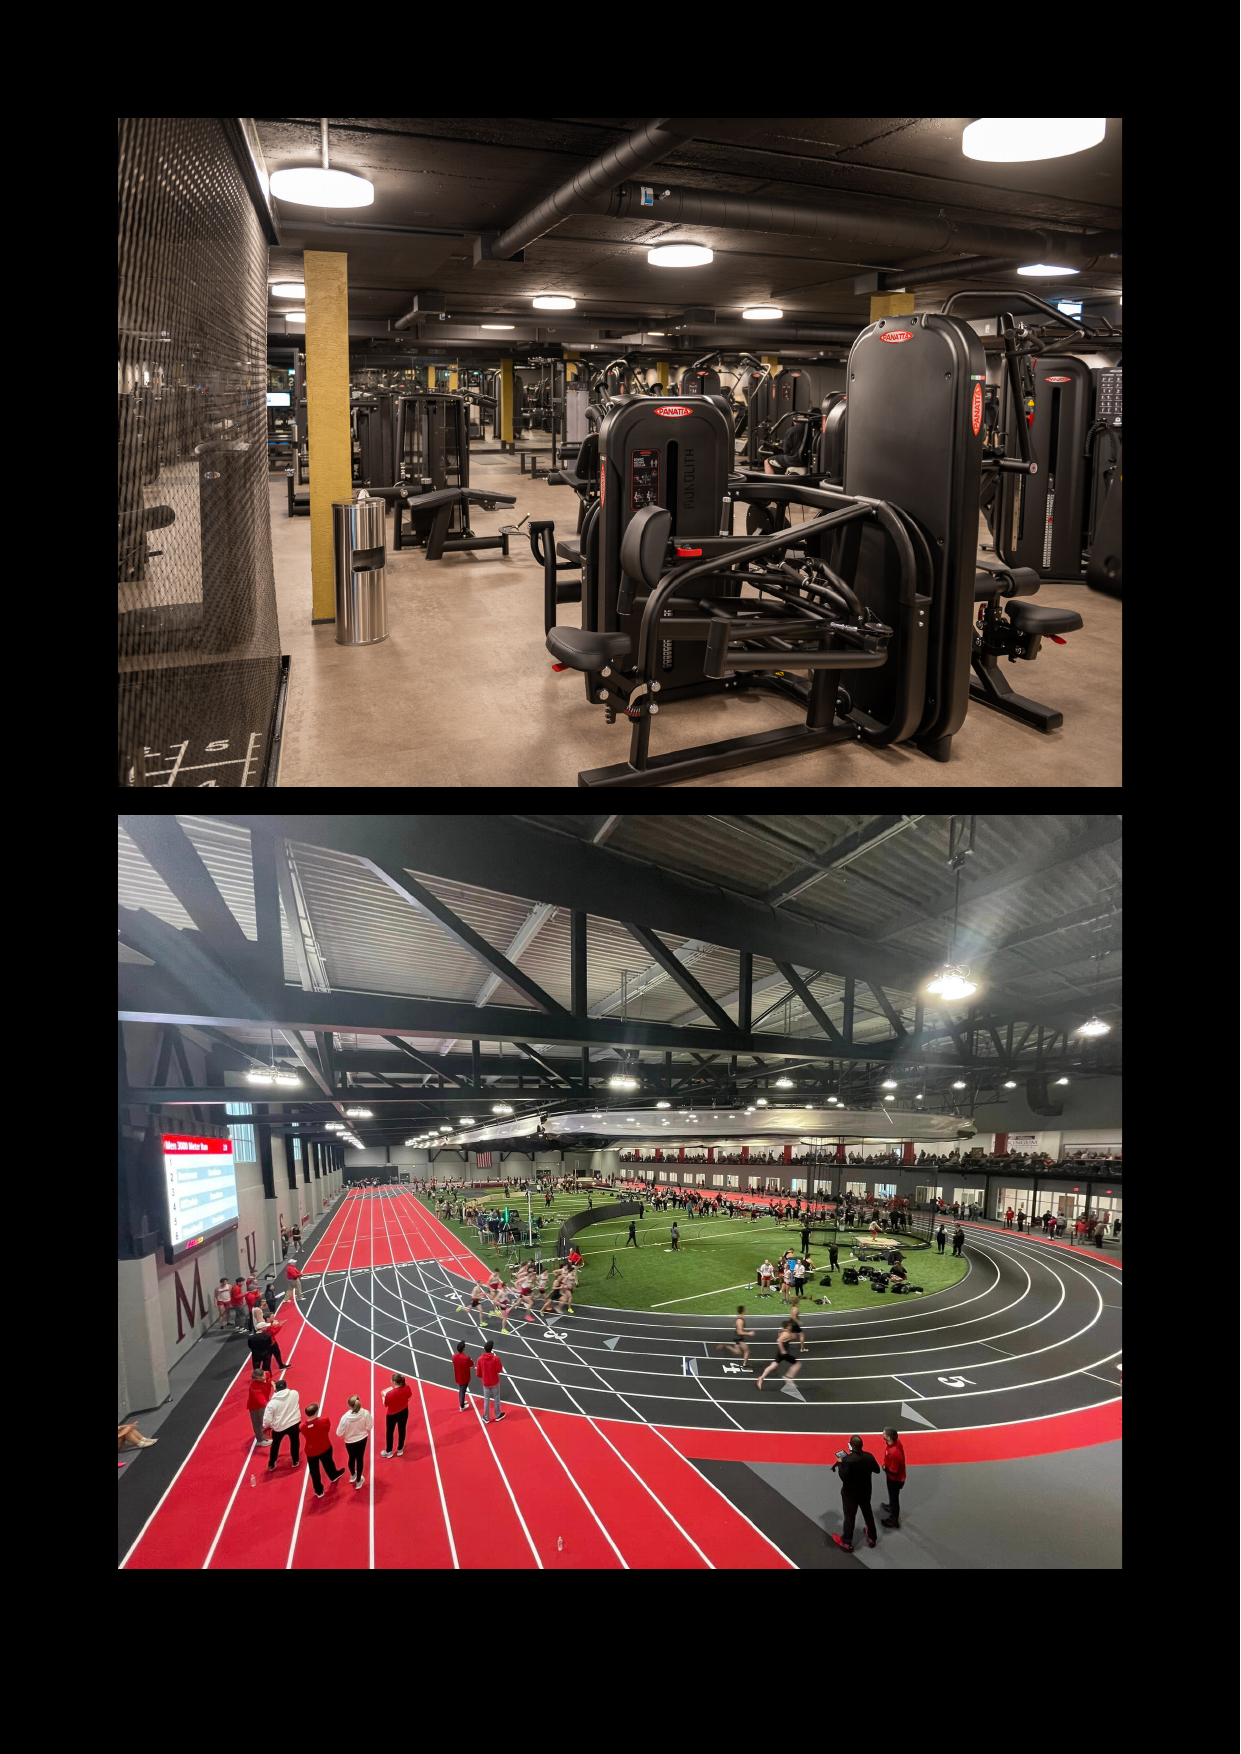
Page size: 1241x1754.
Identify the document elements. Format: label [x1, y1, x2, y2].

picture [118, 815, 1123, 1569]
picture [118, 118, 1123, 787]
